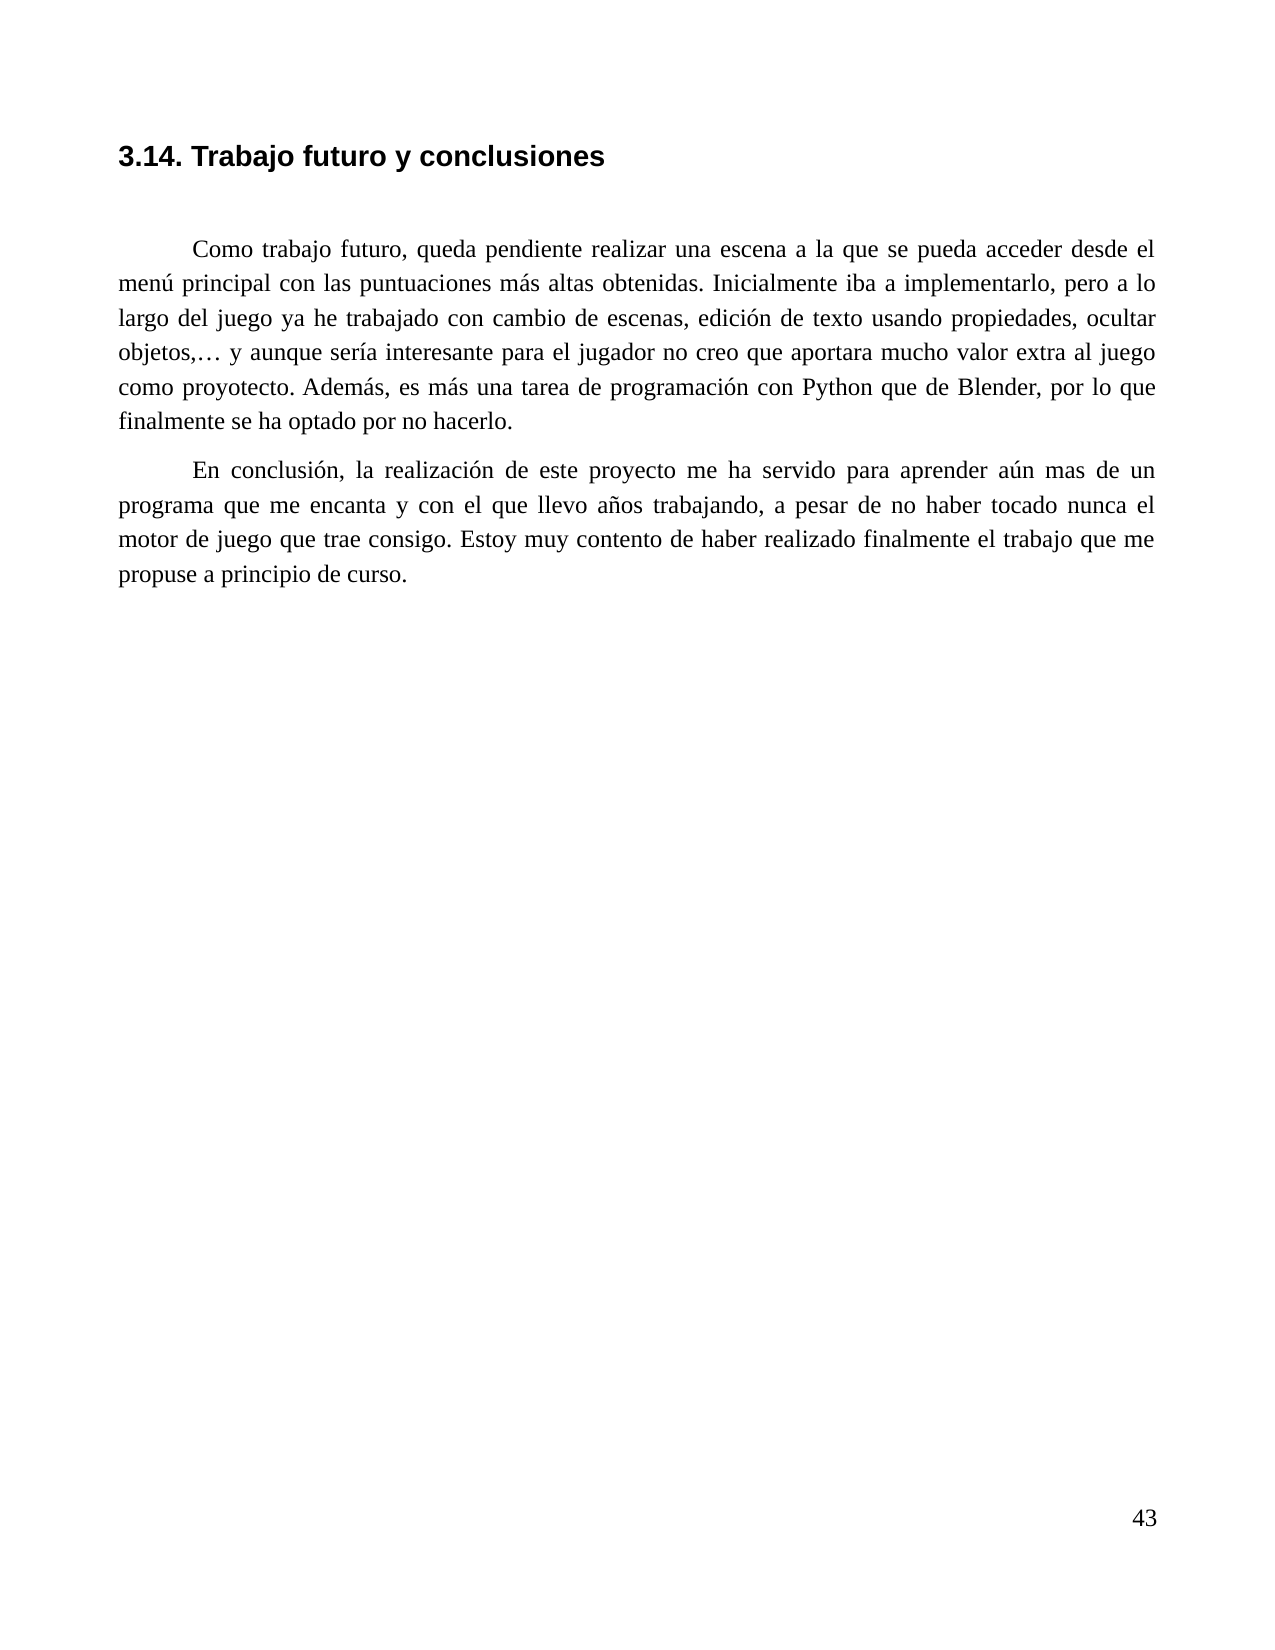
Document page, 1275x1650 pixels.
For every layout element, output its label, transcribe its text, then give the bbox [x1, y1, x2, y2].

subtitle 3.14. Trabajo futuro y conclusiones [118, 139, 1157, 172]
text Como trabajo futuro, queda pendiente realizar una escena a la que se pueda acceder desde el menú principal con las puntuaciones más altas obtenidas. Inicialmente iba a implementarlo, pero a lo largo del juego ya he trabajado con cambio de escenas, edición de texto usando propiedades, ocultar objetos,… y aunque sería interesante para el jugador no creo que aportara mucho valor extra al juego como proyotecto. Además, es más una tarea de programación con Python que de Blender, por lo que finalmente se ha optado por no hacerlo. [118, 234, 1157, 435]
text En conclusión, la realización de este proyecto me ha servido para aprender aún mas de un programa que me encanta y con el que llevo años trabajando, a pesar de no haber tocado nunca el motor de juego que trae consigo. Estoy muy contento de haber realizado finalmente el trabajo que me propuse a principio de curso. [118, 456, 1157, 588]
